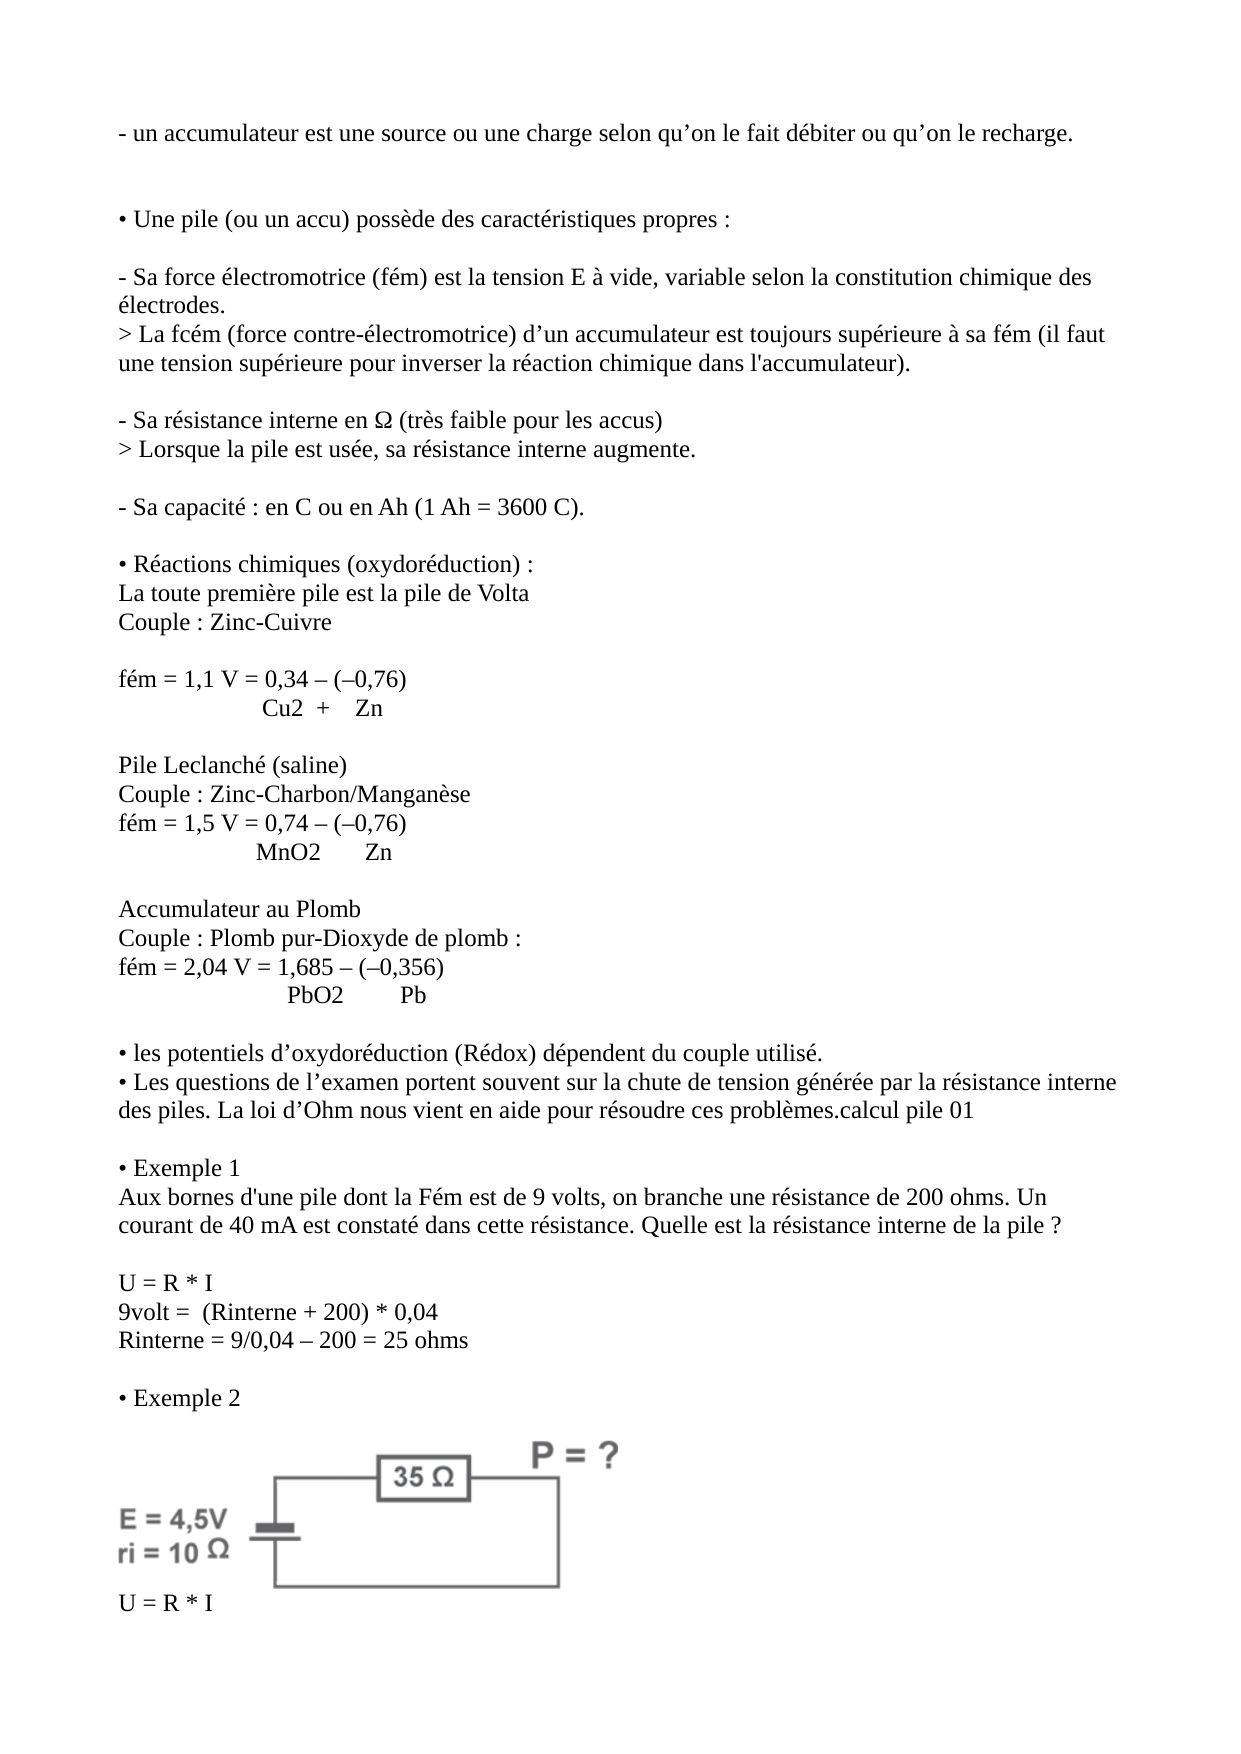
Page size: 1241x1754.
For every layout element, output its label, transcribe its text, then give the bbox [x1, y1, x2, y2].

text U = R * I [118, 1588, 1122, 1617]
text > Lorsque la pile est usée, sa résistance interne augmente. [118, 434, 1122, 463]
text • Les questions de l’examen portent souvent sur la chute de tension générée par la résistance interne des piles. La loi d’Ohm nous vient en aide pour résoudre ces problèmes.calcul pile 01 [118, 1067, 1122, 1124]
text • Une pile (ou un accu) possède des caractéristiques propres : [118, 204, 1122, 233]
text fém = 1,5 V = 0,74 – (–0,76) [118, 808, 1122, 837]
text MnO2 Zn [118, 837, 1122, 866]
text fém = 1,1 V = 0,34 – (–0,76) [118, 664, 1122, 693]
text Aux bornes d'une pile dont la Fém est de 9 volts, on branche une résistance de 200 ohms. Un courant de 40 mA est constaté dans cette résistance. Quelle est la résistance interne de la pile ? [118, 1182, 1122, 1239]
text PbO2 Pb [118, 981, 1122, 1009]
text Couple : Plomb pur-Dioxyde de plomb : [118, 923, 1122, 952]
text - Sa capacité : en C ou en Ah (1 Ah = 3600 C). [118, 492, 1122, 521]
text - un accumulateur est une source ou une charge selon qu’on le fait débiter ou qu’on le recharge. [118, 118, 1122, 147]
text Pile Leclanché (saline) [118, 751, 1122, 779]
text Rinterne = 9/0,04 – 200 = 25 ohms [118, 1326, 1122, 1354]
text La toute première pile est la pile de Volta [118, 578, 1122, 607]
text Accumulateur au Plomb [118, 894, 1122, 923]
text Couple : Zinc-Charbon/Manganèse [118, 779, 1122, 808]
text > La fcém (force contre-électromotrice) d’un accumulateur est toujours supérieure à sa fém (il faut une tension supérieure pour inverser la réaction chimique dans l'accumulateur). [118, 319, 1122, 377]
picture [118, 1440, 619, 1589]
text Cu2 + Zn [118, 693, 1122, 722]
text fém = 2,04 V = 1,685 – (–0,356) [118, 952, 1122, 981]
text U = R * I [118, 1268, 1122, 1297]
text 9volt = (Rinterne + 200) * 0,04 [118, 1297, 1122, 1326]
text - Sa force électromotrice (fém) est la tension E à vide, variable selon la constitution chimique des électrodes. [118, 262, 1122, 319]
text • Exemple 1 [118, 1153, 1122, 1182]
text • les potentiels d’oxydoréduction (Rédox) dépendent du couple utilisé. [118, 1038, 1122, 1067]
text • Réactions chimiques (oxydoréduction) : [118, 549, 1122, 578]
text - Sa résistance interne en Ω (très faible pour les accus) [118, 406, 1122, 434]
text • Exemple 2 [118, 1383, 1122, 1412]
text Couple : Zinc-Cuivre [118, 607, 1122, 636]
